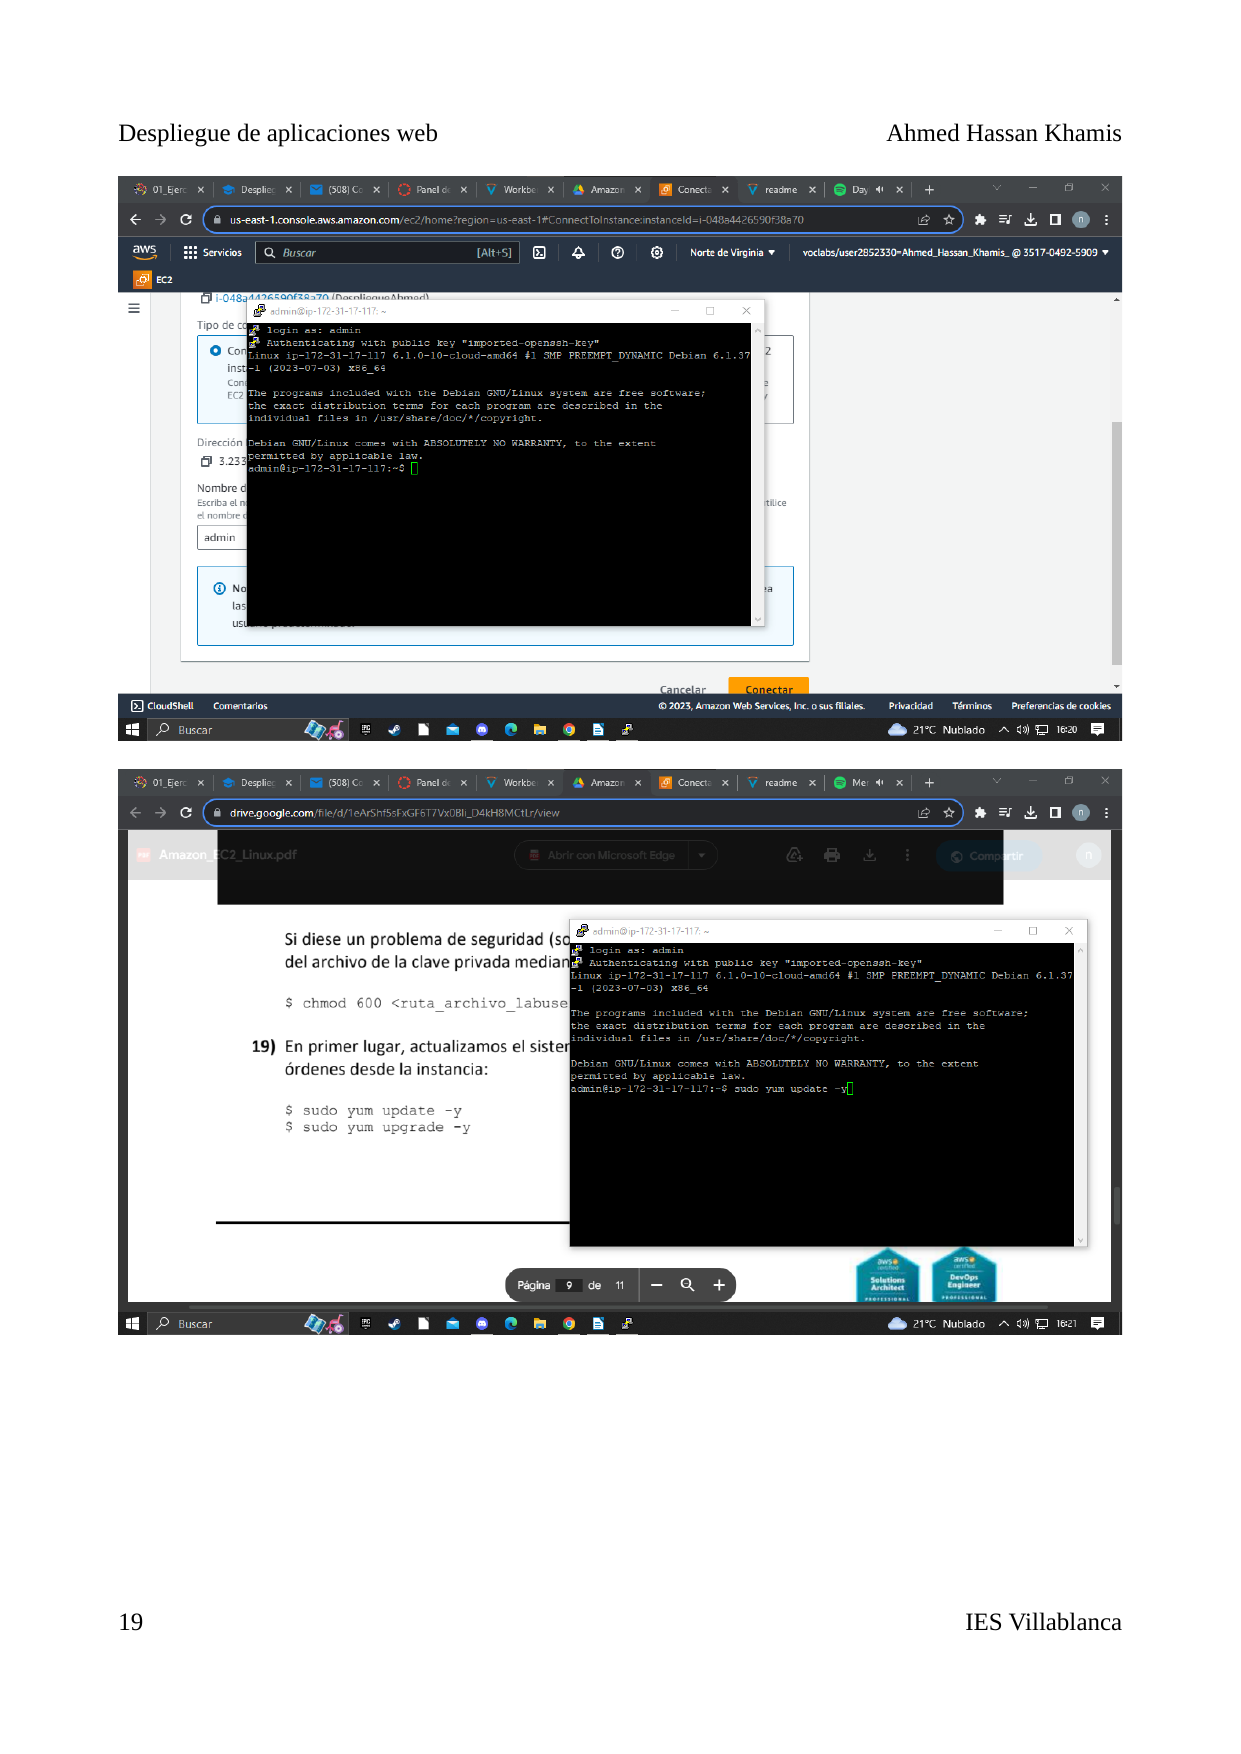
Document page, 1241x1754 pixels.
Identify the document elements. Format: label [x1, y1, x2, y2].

picture [118, 176, 1123, 741]
picture [118, 769, 1123, 1335]
